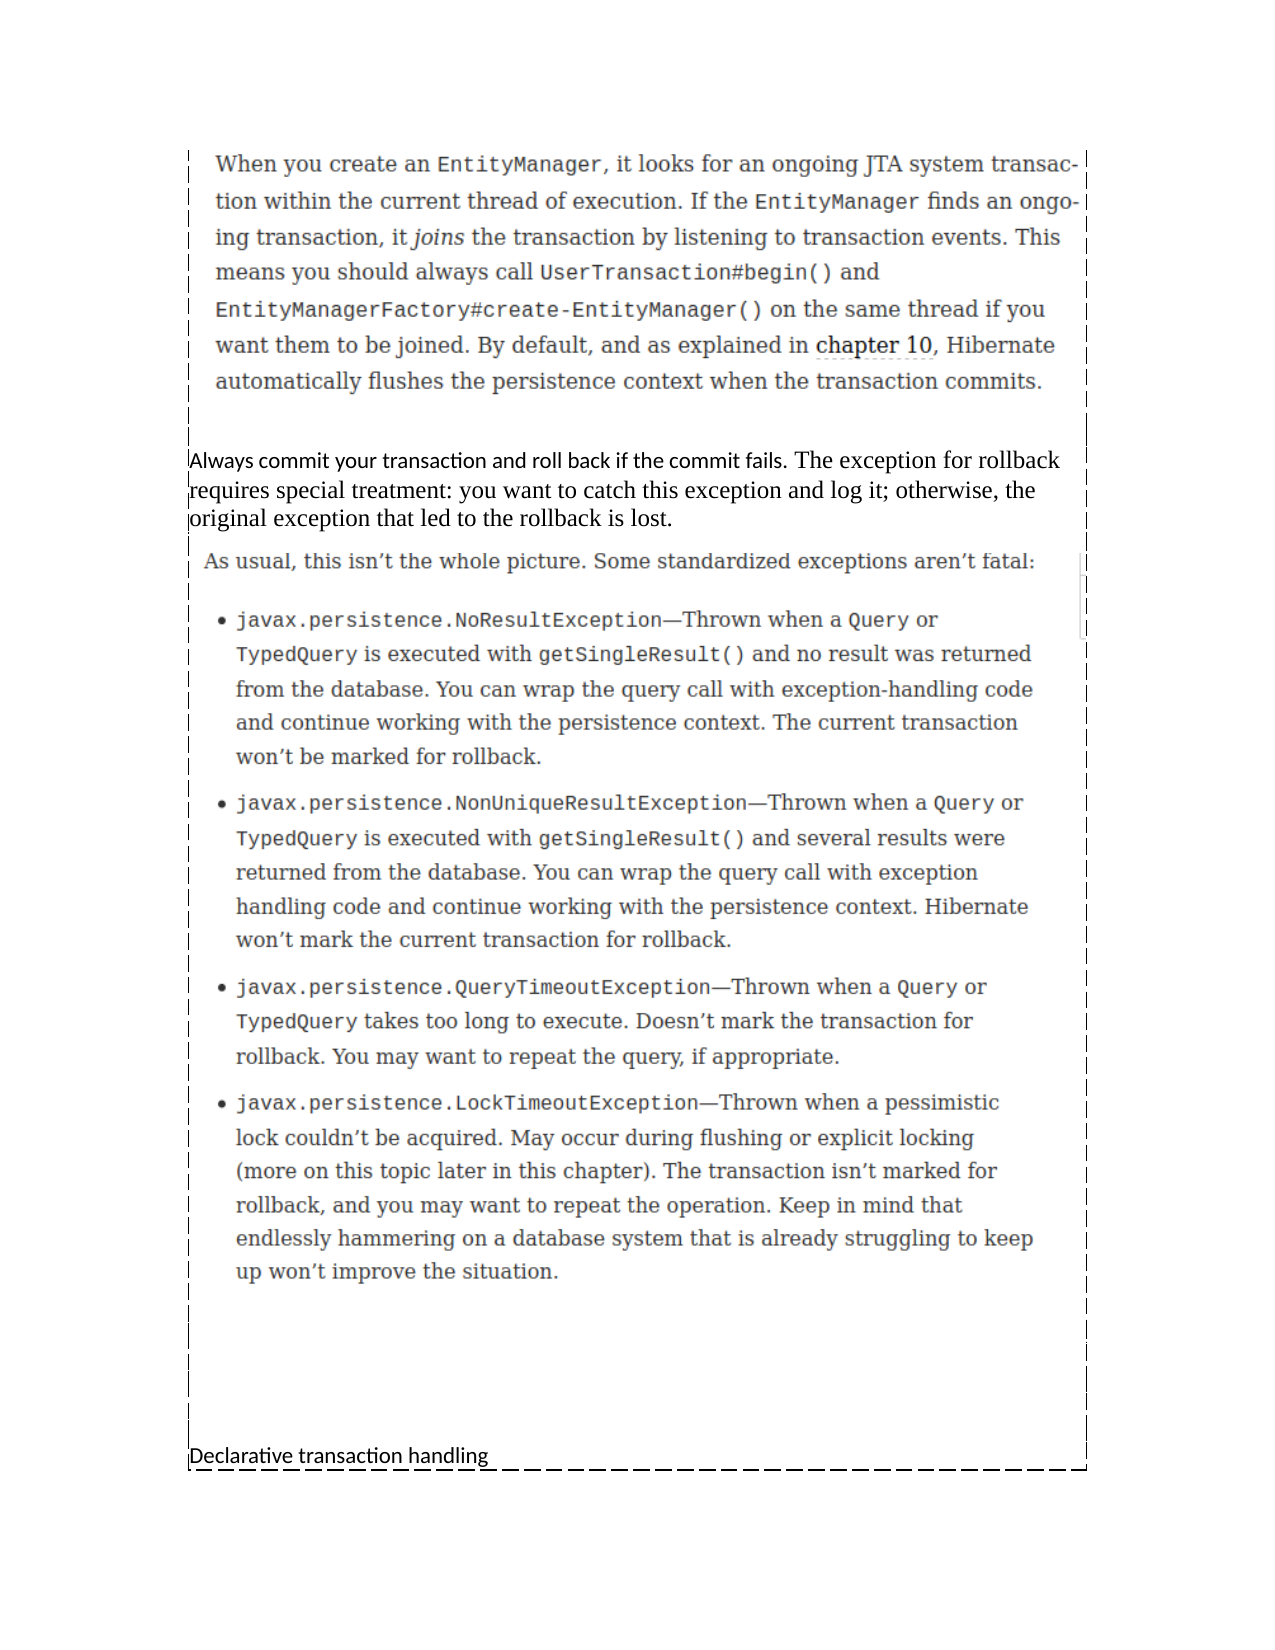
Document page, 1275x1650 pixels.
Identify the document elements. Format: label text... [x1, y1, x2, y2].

picture [189, 553, 1086, 1294]
picture [189, 150, 1086, 397]
text Always commit your transaction and roll back if the commit fails. The exception for rollback requires special treatment: you want to catch this exception and log it; otherwise, the original exception that led to the rollback is lost. [187, 444, 1087, 532]
text Declarative transaction handling [187, 1439, 1087, 1471]
